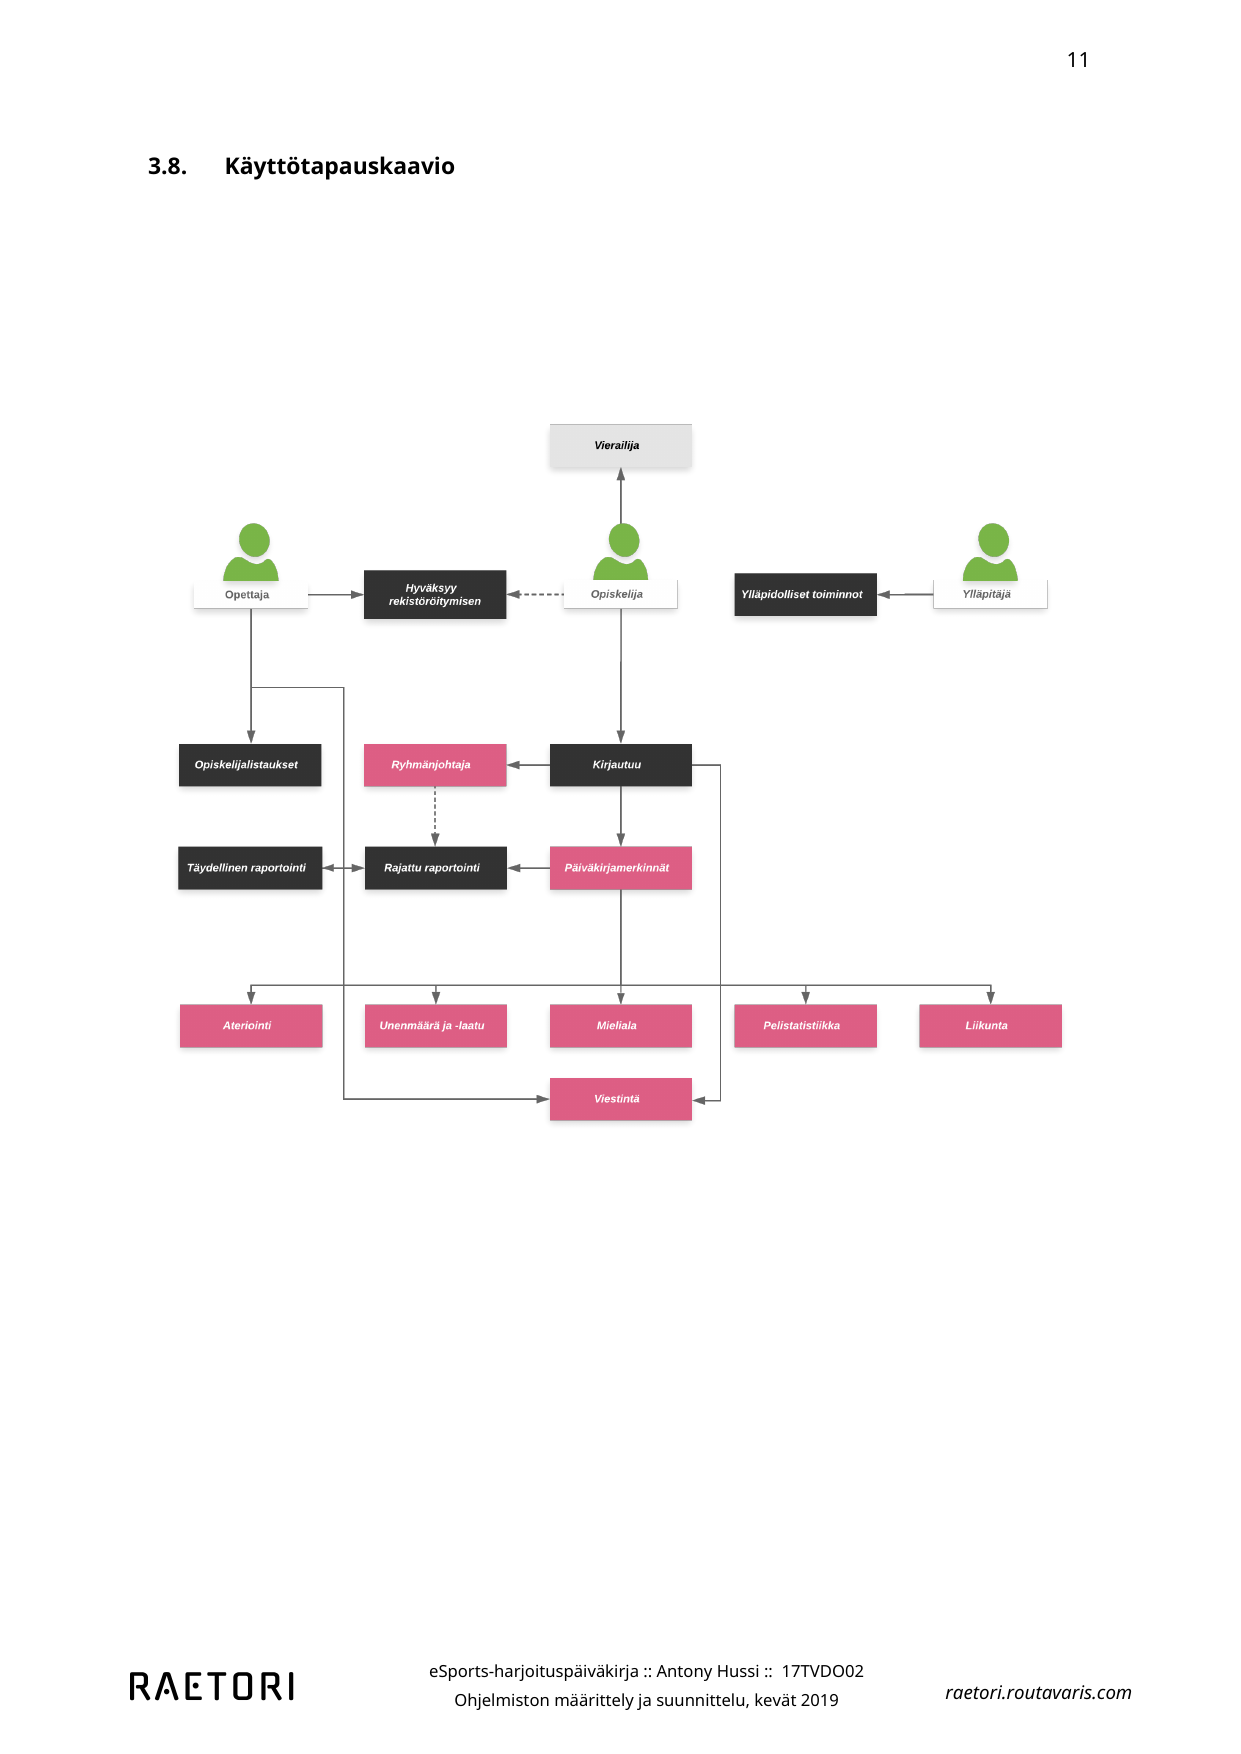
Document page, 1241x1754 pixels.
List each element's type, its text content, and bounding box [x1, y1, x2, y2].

picture [150, 682, 1091, 1149]
picture [121, 1665, 303, 1707]
subtitle Käyttötapauskaavio [187, 150, 1090, 181]
